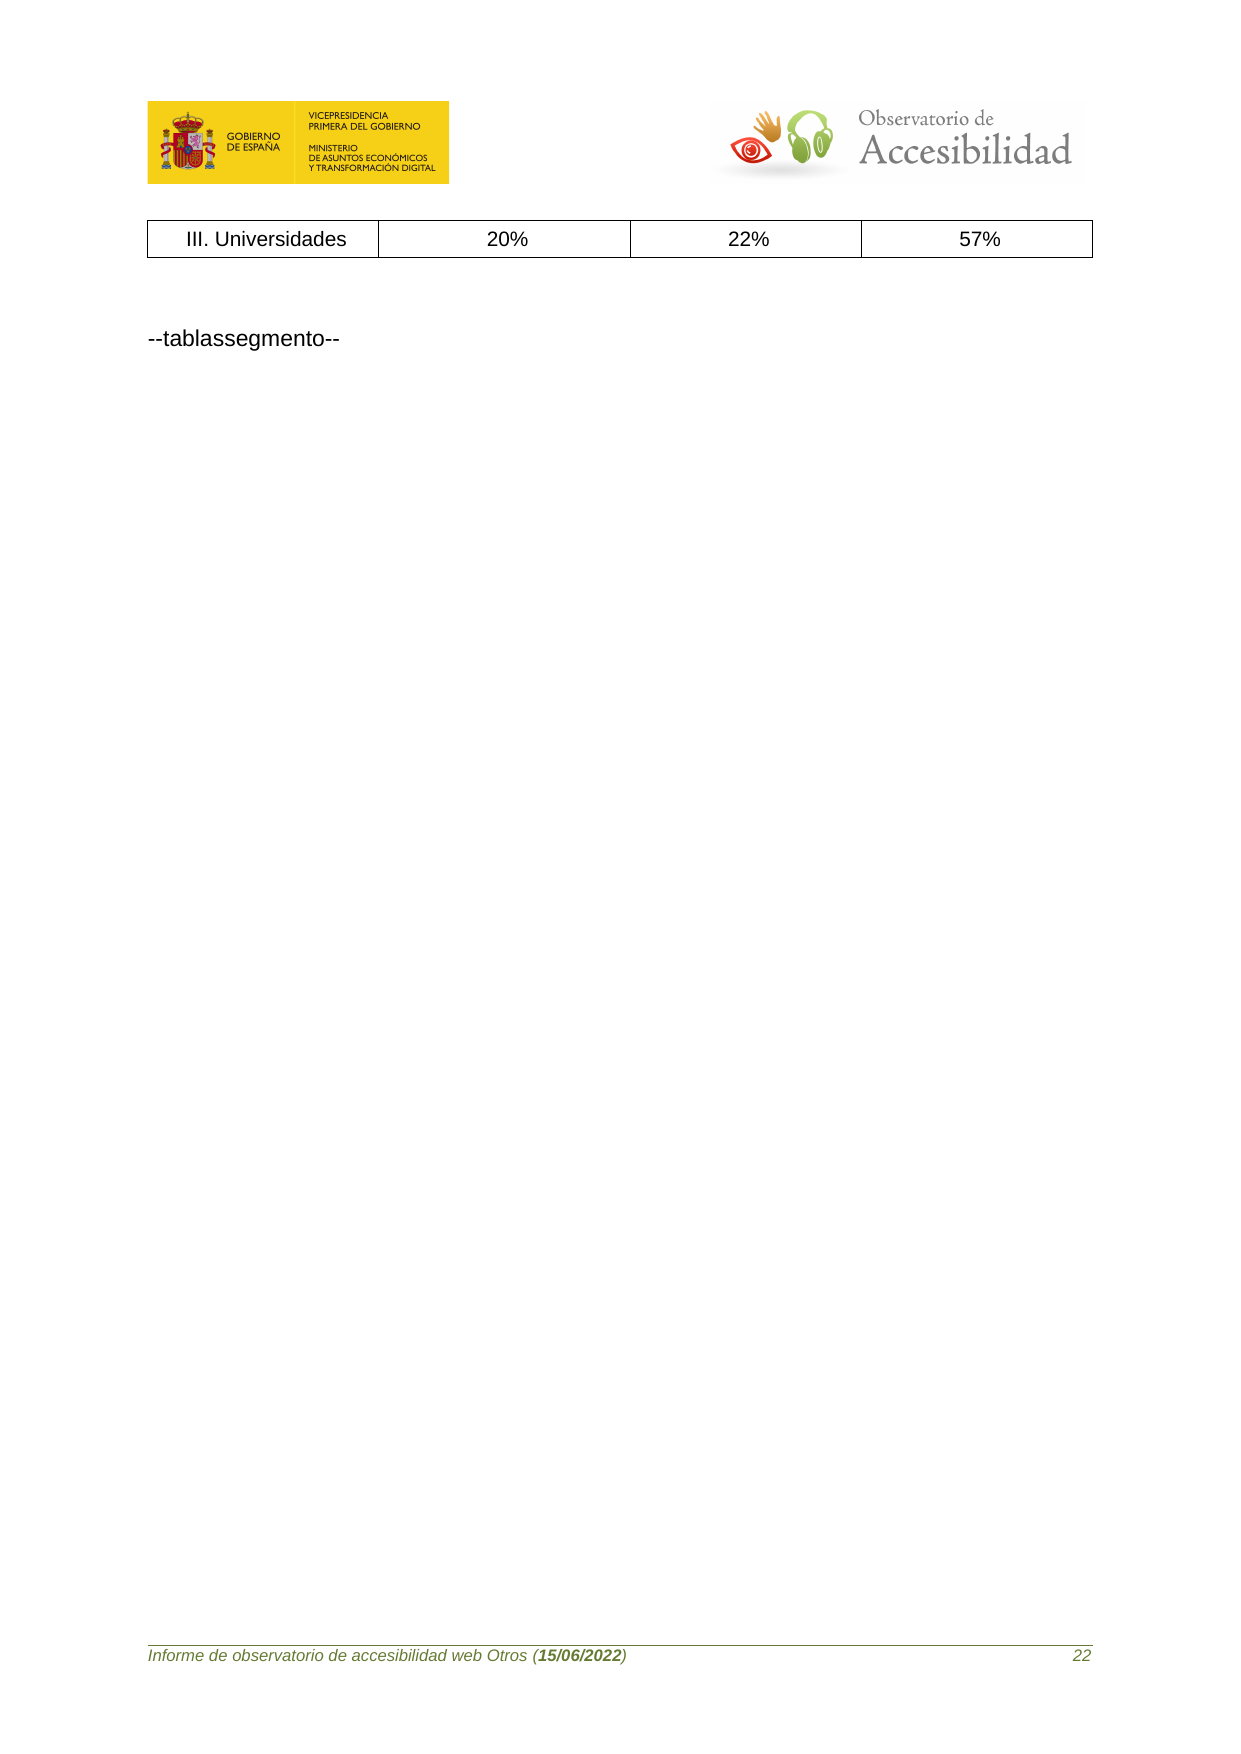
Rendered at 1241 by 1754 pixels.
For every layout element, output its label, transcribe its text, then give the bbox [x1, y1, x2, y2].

table_cell 22% [631, 221, 861, 257]
picture [147, 101, 450, 184]
picture [710, 101, 1086, 184]
table_cell 20% [379, 221, 630, 257]
table_cell III. Universidades [148, 221, 378, 257]
text --tablassegmento-- [148, 325, 1092, 351]
table_cell 57% [862, 221, 1092, 257]
